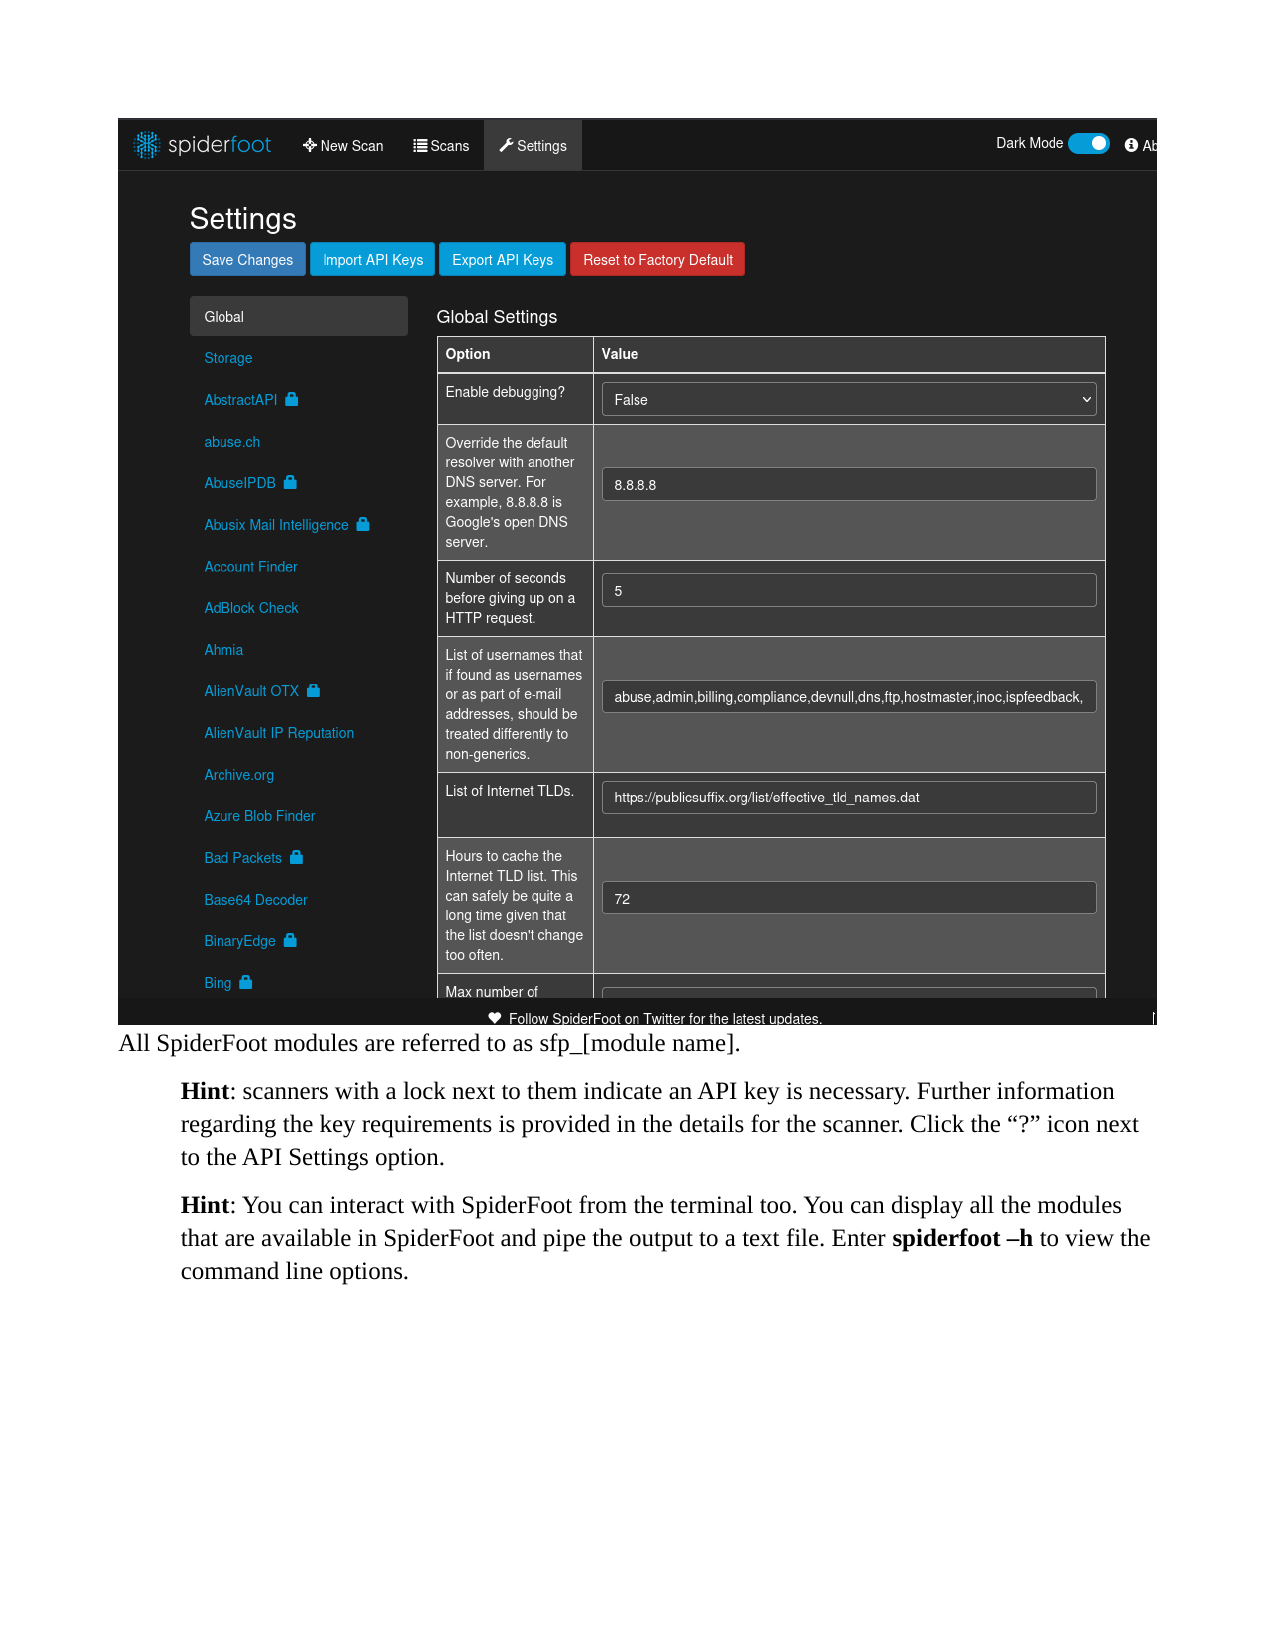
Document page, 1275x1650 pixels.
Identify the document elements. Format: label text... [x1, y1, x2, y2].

text Hint: You can interact with SpiderFoot from the terminal too. You can display all the modules that are available in SpiderFoot and pipe the output to a text file. Enter spiderfoot –h to view the command line options. [181, 1190, 1157, 1284]
text All SpiderFoot modules are referred to as sfp_[module name]. [118, 1025, 1157, 1057]
picture [118, 118, 1157, 1025]
text Hint: scanners with a lock next to them indicate an API key is necessary. Further information regarding the key requirements is provided in the details for the scanner. Click the “?” icon next to the API Settings option. [181, 1076, 1157, 1171]
